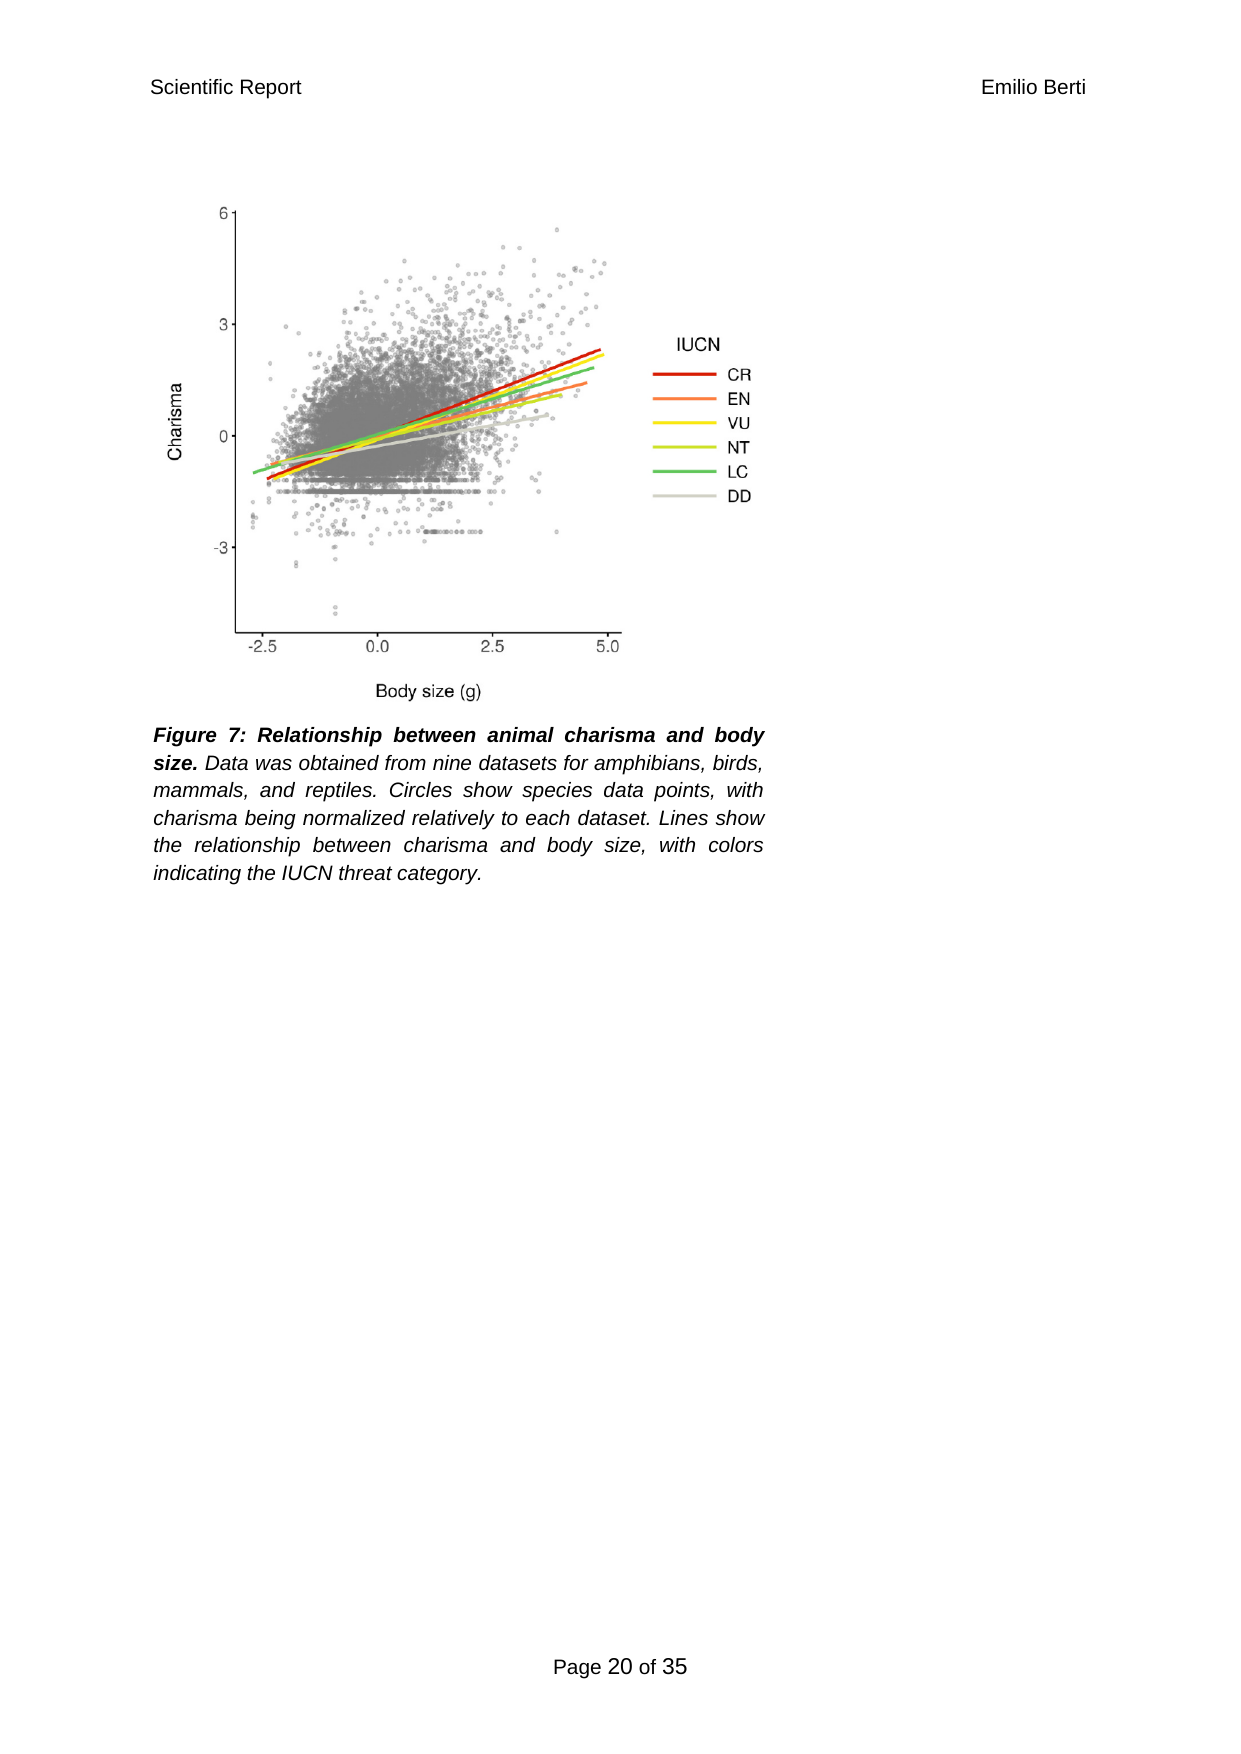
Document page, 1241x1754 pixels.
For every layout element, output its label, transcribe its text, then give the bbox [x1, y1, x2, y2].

text Figure 7: Relationship between animal charisma and body size. Data was obtained from nine datasets for amphibians, birds, mammals, and reptiles. Circles show species data points, with charisma being normalized relatively to each dataset. Lines show the relationship between charisma and body size, with colors indicating the IUCN threat category. [153, 708, 765, 885]
picture [153, 182, 765, 708]
